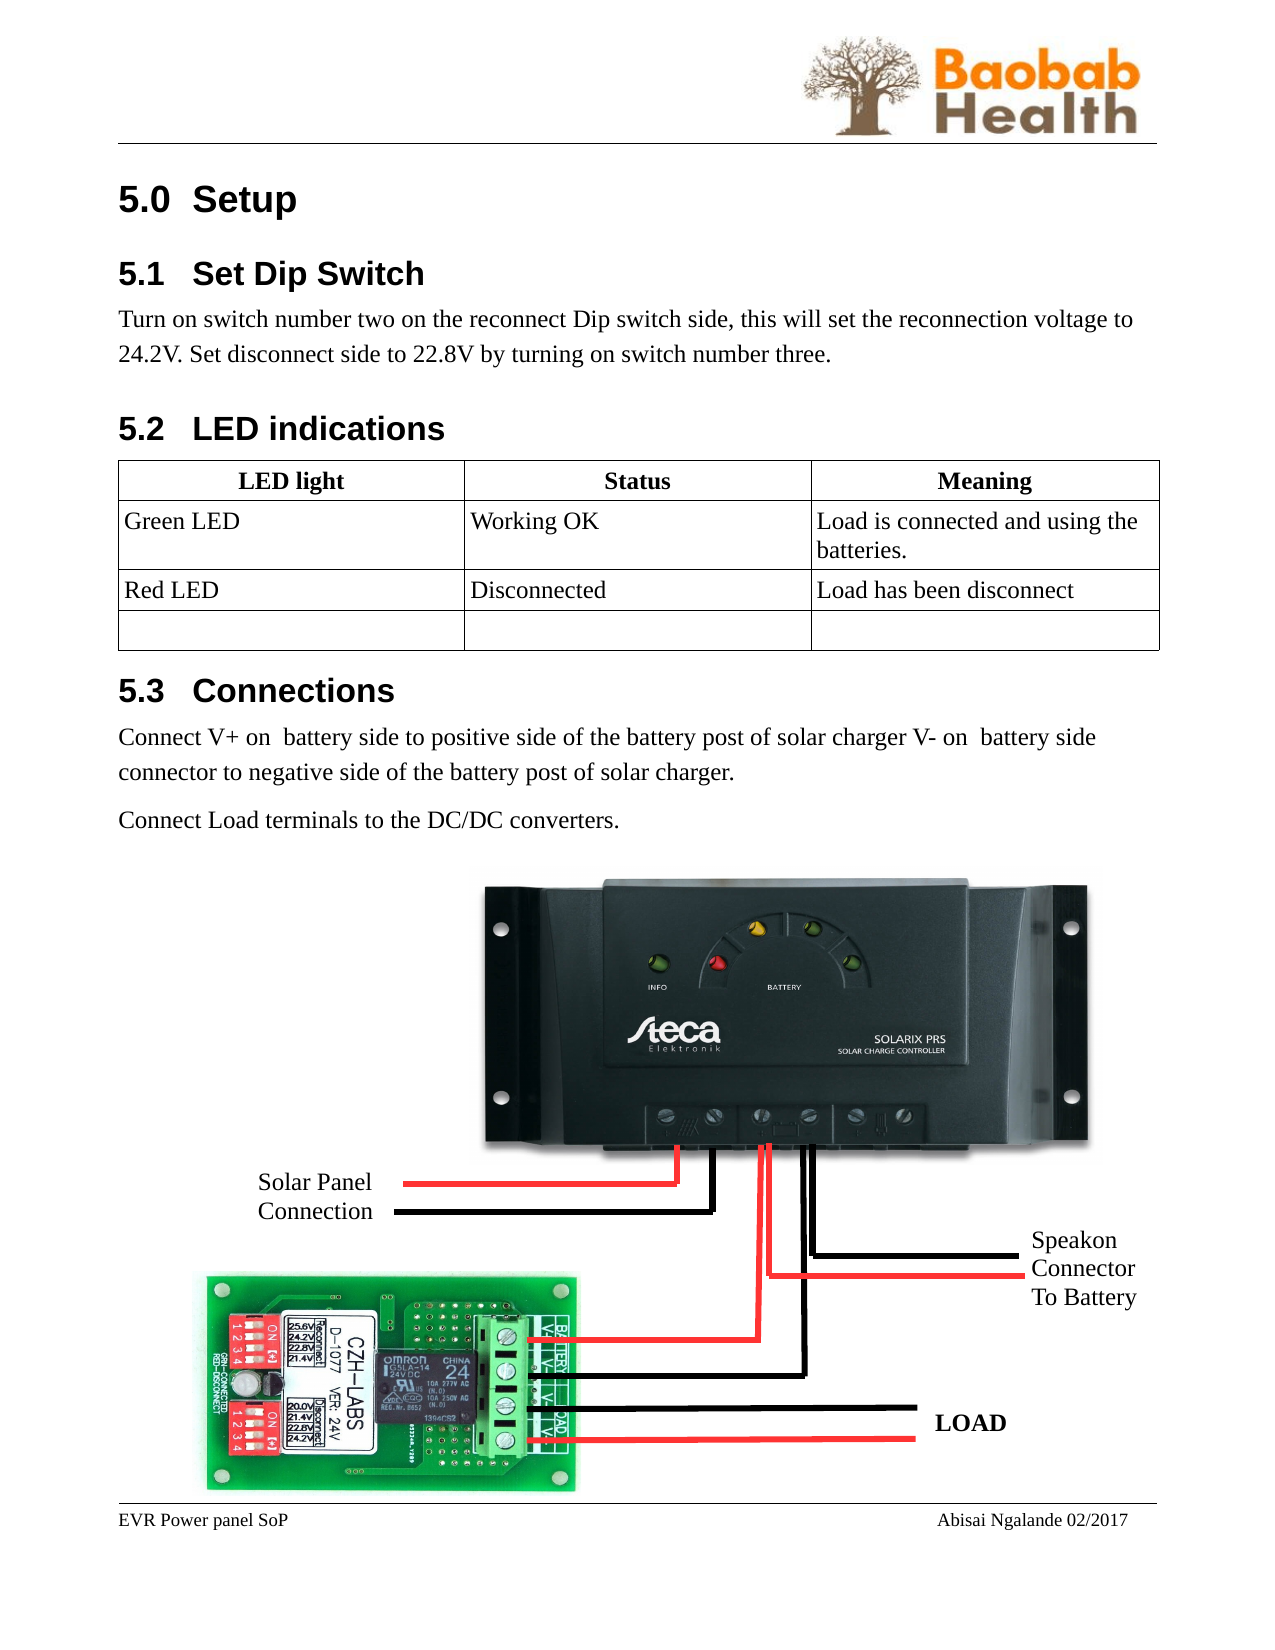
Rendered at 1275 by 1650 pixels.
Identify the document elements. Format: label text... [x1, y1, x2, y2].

subtitle 5.1 Set Dip Switch [118, 253, 1157, 292]
text Turn on switch number two on the reconnect Dip switch side, this will set the reconnection voltage to 24.2V. Set disconnect side to 22.8V by turning on switch number three. [118, 304, 1157, 368]
table_cell Working OK [465, 501, 811, 569]
subtitle 5.2 LED indications [118, 409, 1157, 447]
table_cell [119, 611, 464, 650]
subtitle 5.0 Setup [118, 176, 1157, 220]
table_cell [465, 611, 811, 650]
table_cell Load has been disconnect [812, 570, 1159, 610]
text Connect Load terminals to the DC/DC converters. [118, 806, 1157, 834]
picture [468, 866, 1104, 1165]
subtitle 5.3 Connections [118, 671, 1157, 709]
table_cell [812, 611, 1159, 650]
table_header LED light [119, 461, 464, 500]
table_cell Green LED [119, 501, 464, 569]
text Connect V+ on battery side to positive side of the battery post of solar charger V- on battery side connector to negative side of the battery post of solar charger. [118, 722, 1157, 785]
table_header Meaning [812, 461, 1159, 500]
table_cell Red LED [119, 570, 464, 610]
table_cell Load is connected and using the batteries. [812, 501, 1159, 569]
picture [191, 1271, 582, 1496]
table_cell Disconnected [465, 570, 811, 610]
table_header Status [465, 461, 811, 500]
picture [801, 36, 1141, 137]
